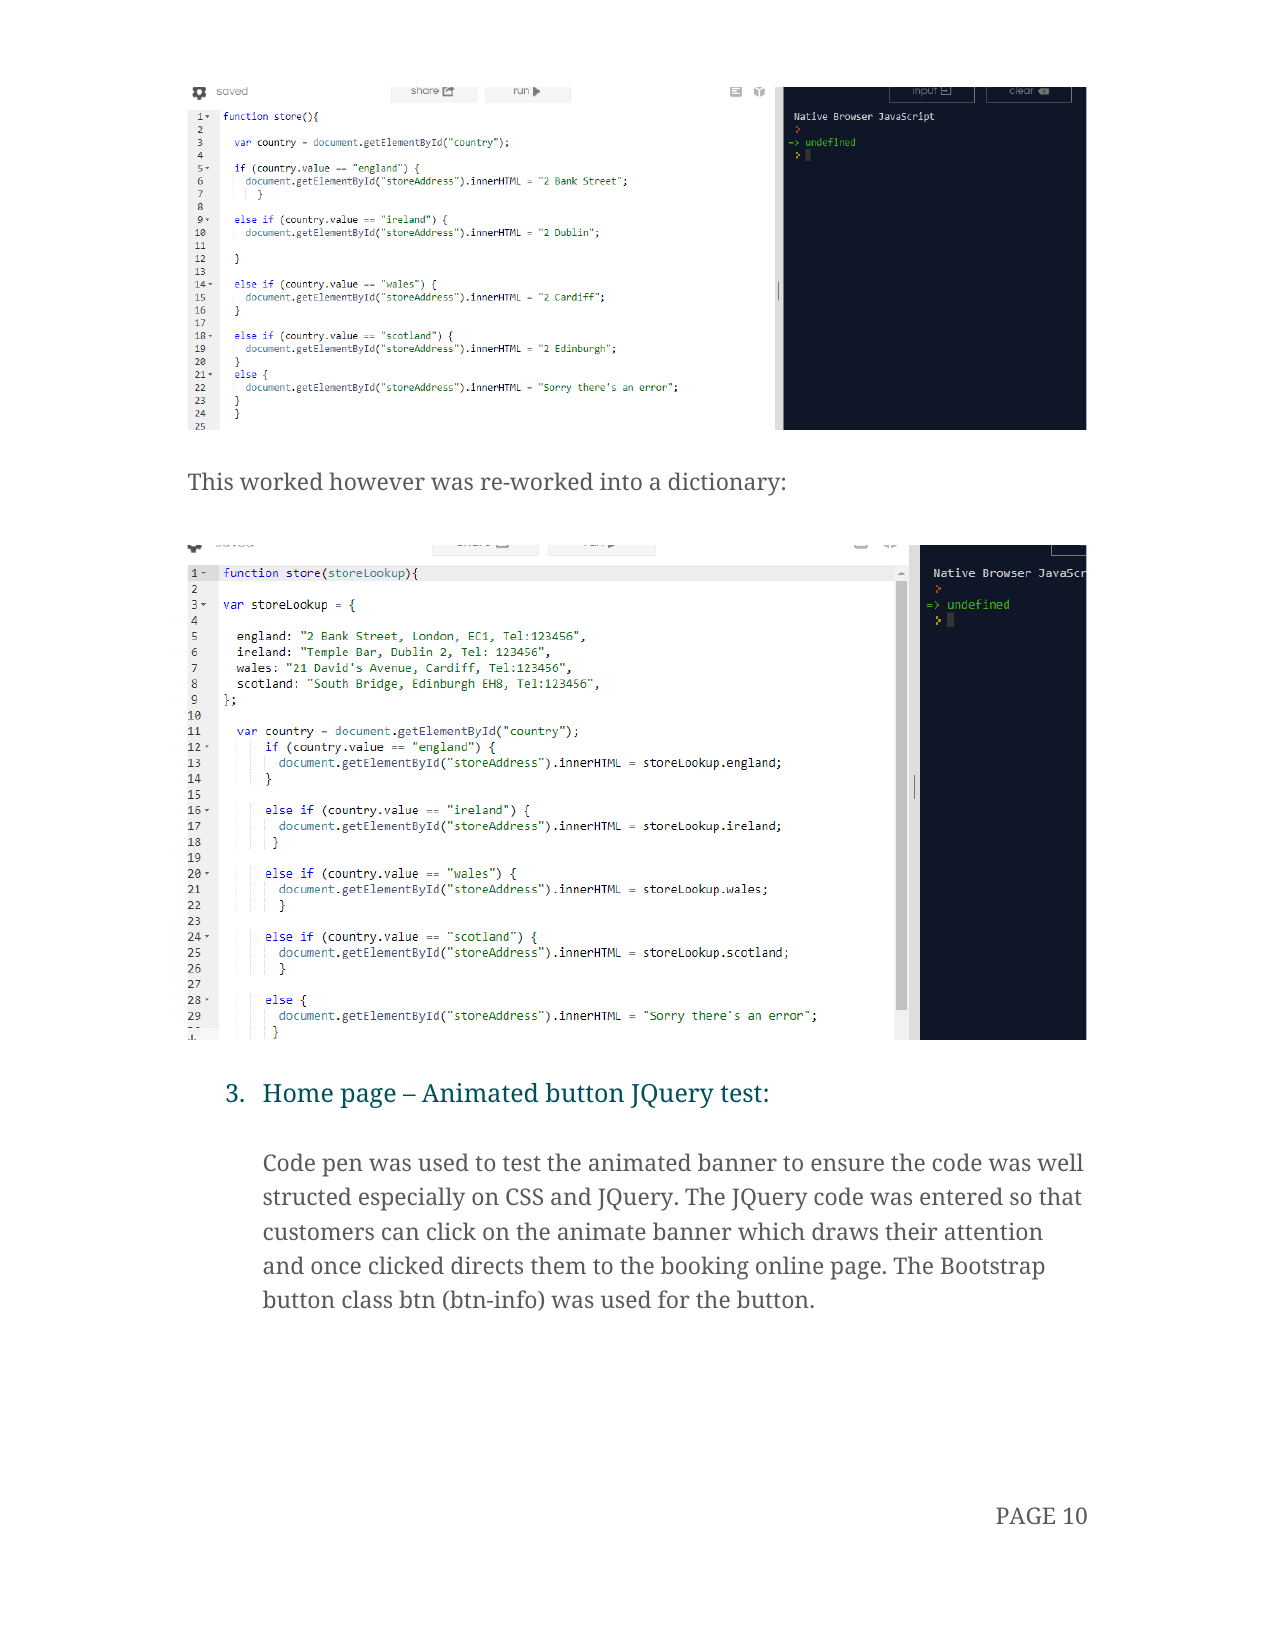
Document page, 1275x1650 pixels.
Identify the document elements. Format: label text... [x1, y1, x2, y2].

list Home page – Animated button JQuery test: [225, 1076, 1087, 1110]
text This worked however was re-worked into a dictionary: [187, 466, 1087, 497]
list Code pen was used to test the animated banner to ensure the code was well structed especially on CSS and JQuery. The JQuery code was entered so that customers can click on the animate banner which draws their attention and once clicked directs them to the booking online page. The Bootstrap button class btn (btn-info) was used for the button. [262, 1147, 1087, 1316]
